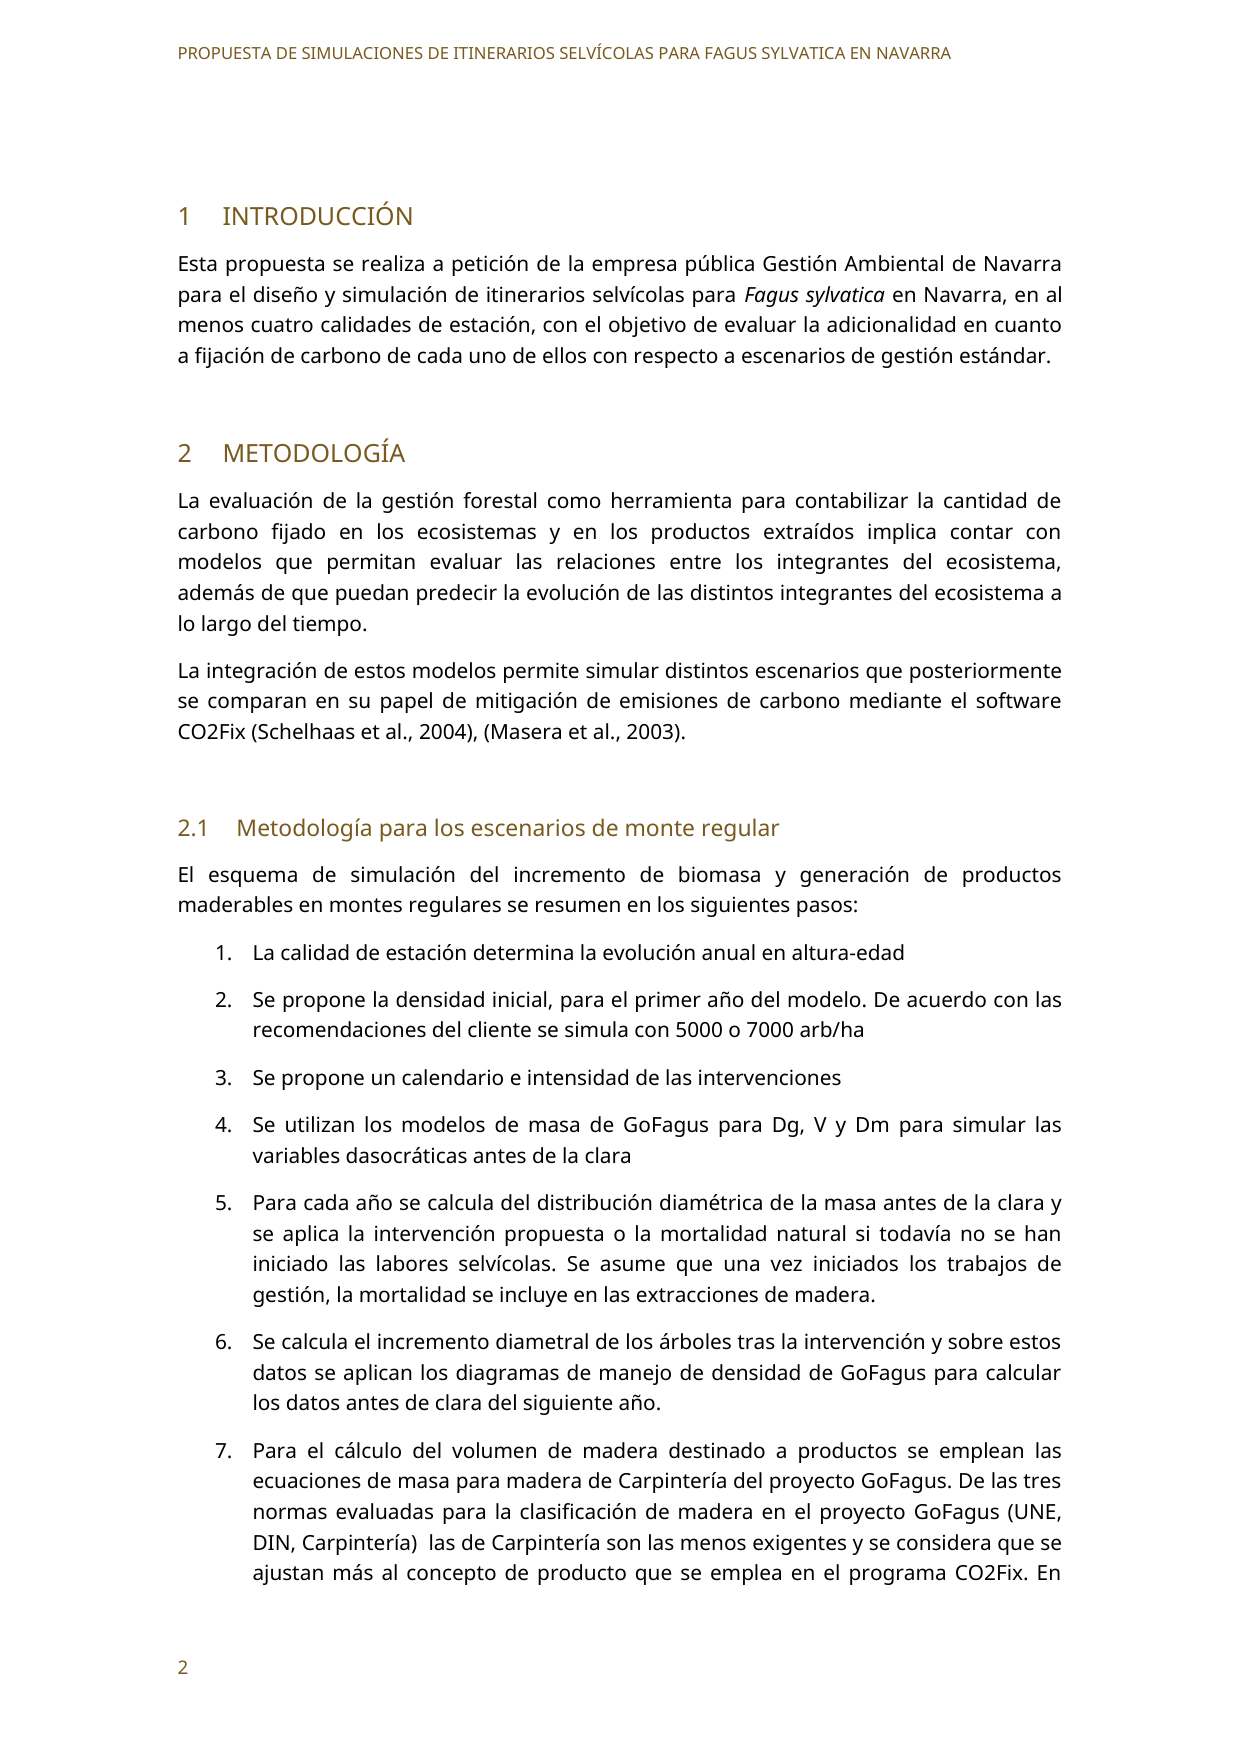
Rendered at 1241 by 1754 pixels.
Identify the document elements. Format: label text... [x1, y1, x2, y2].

text La integración de estos modelos permite simular distintos escenarios que posteriormente se comparan en su papel de mitigación de emisiones de carbono mediante el software CO2Fix (Schelhaas et al., 2004), (Masera et al., 2003). [177, 656, 1063, 746]
subtitle Metodología para los escenarios de monte regular [177, 812, 1063, 843]
list Para cada año se calcula del distribución diamétrica de la masa antes de la clara y se aplica la intervención propuesta o la mortalidad natural si todavía no se han iniciado las labores selvícolas. Se asume que una vez iniciados los trabajos de gestión, la mortalidad se incluye en las extracciones de madera. [215, 1188, 1063, 1308]
text Esta propuesta se realiza a petición de la empresa pública Gestión Ambiental de Navarra para el diseño y simulación de itinerarios selvícolas para Fagus sylvatica en Navarra, en al menos cuatro calidades de estación, con el objetivo de evaluar la adicionalidad en cuanto a fijación de carbono de cada uno de ellos con respecto a escenarios de gestión estándar. [177, 249, 1063, 369]
list Se calcula el incremento diametral de los árboles tras la intervención y sobre estos datos se aplican los diagramas de manejo de densidad de GoFagus para calcular los datos antes de clara del siguiente año. [215, 1327, 1063, 1417]
text La evaluación de la gestión forestal como herramienta para contabilizar la cantidad de carbono fijado en los ecosistemas y en los productos extraídos implica contar con modelos que permitan evaluar las relaciones entre los integrantes del ecosistema, además de que puedan predecir la evolución de las distintos integrantes del ecosistema a lo largo del tiempo. [177, 486, 1063, 637]
list Se utilizan los modelos de masa de GoFagus para Dg, V y Dm para simular las variables dasocráticas antes de la clara [215, 1110, 1063, 1169]
list La calidad de estación determina la evolución anual en altura-edad [215, 938, 1063, 966]
subtitle METODOLOGÍA [177, 436, 1063, 469]
list Para el cálculo del volumen de madera destinado a productos se emplean las ecuaciones de masa para madera de Carpintería del proyecto GoFagus. De las tres normas evaluadas para la clasificación de madera en el proyecto GoFagus (UNE, DIN, Carpintería) las de Carpintería son las menos exigentes y se considera que se ajustan más al concepto de producto que se emplea en el programa CO2Fix. En [215, 1436, 1063, 1587]
text El esquema de simulación del incremento de biomasa y generación de productos maderables en montes regulares se resumen en los siguientes pasos: [177, 860, 1063, 919]
subtitle INTRODUCCIÓN [177, 198, 1063, 232]
list Se propone la densidad inicial, para el primer año del modelo. De acuerdo con las recomendaciones del cliente se simula con 5000 o 7000 arb/ha [215, 985, 1063, 1044]
list Se propone un calendario e intensidad de las intervenciones [215, 1063, 1063, 1091]
